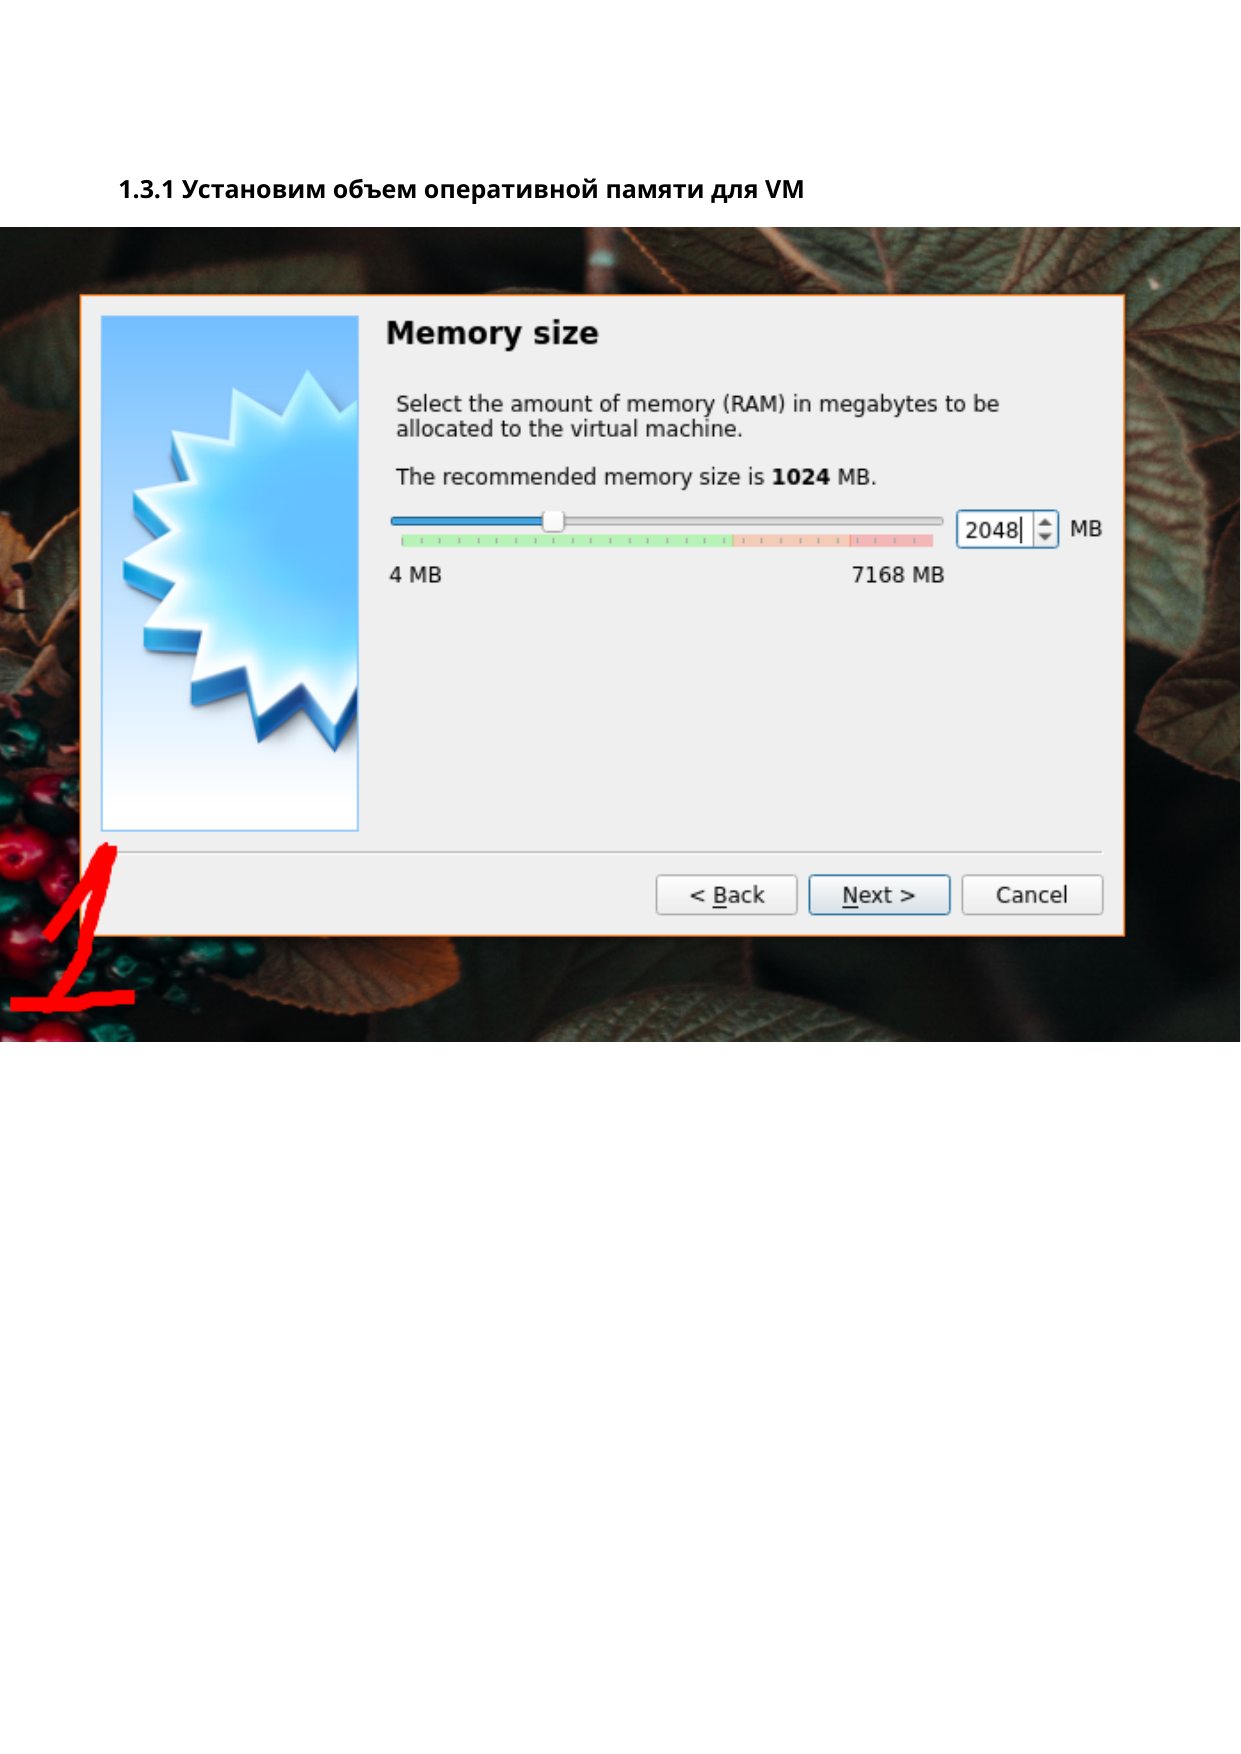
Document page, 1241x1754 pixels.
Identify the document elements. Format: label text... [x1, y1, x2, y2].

text 1.3.1 Установим объем оперативной памяти для VM [118, 172, 1122, 206]
picture [0, 227, 1241, 1042]
